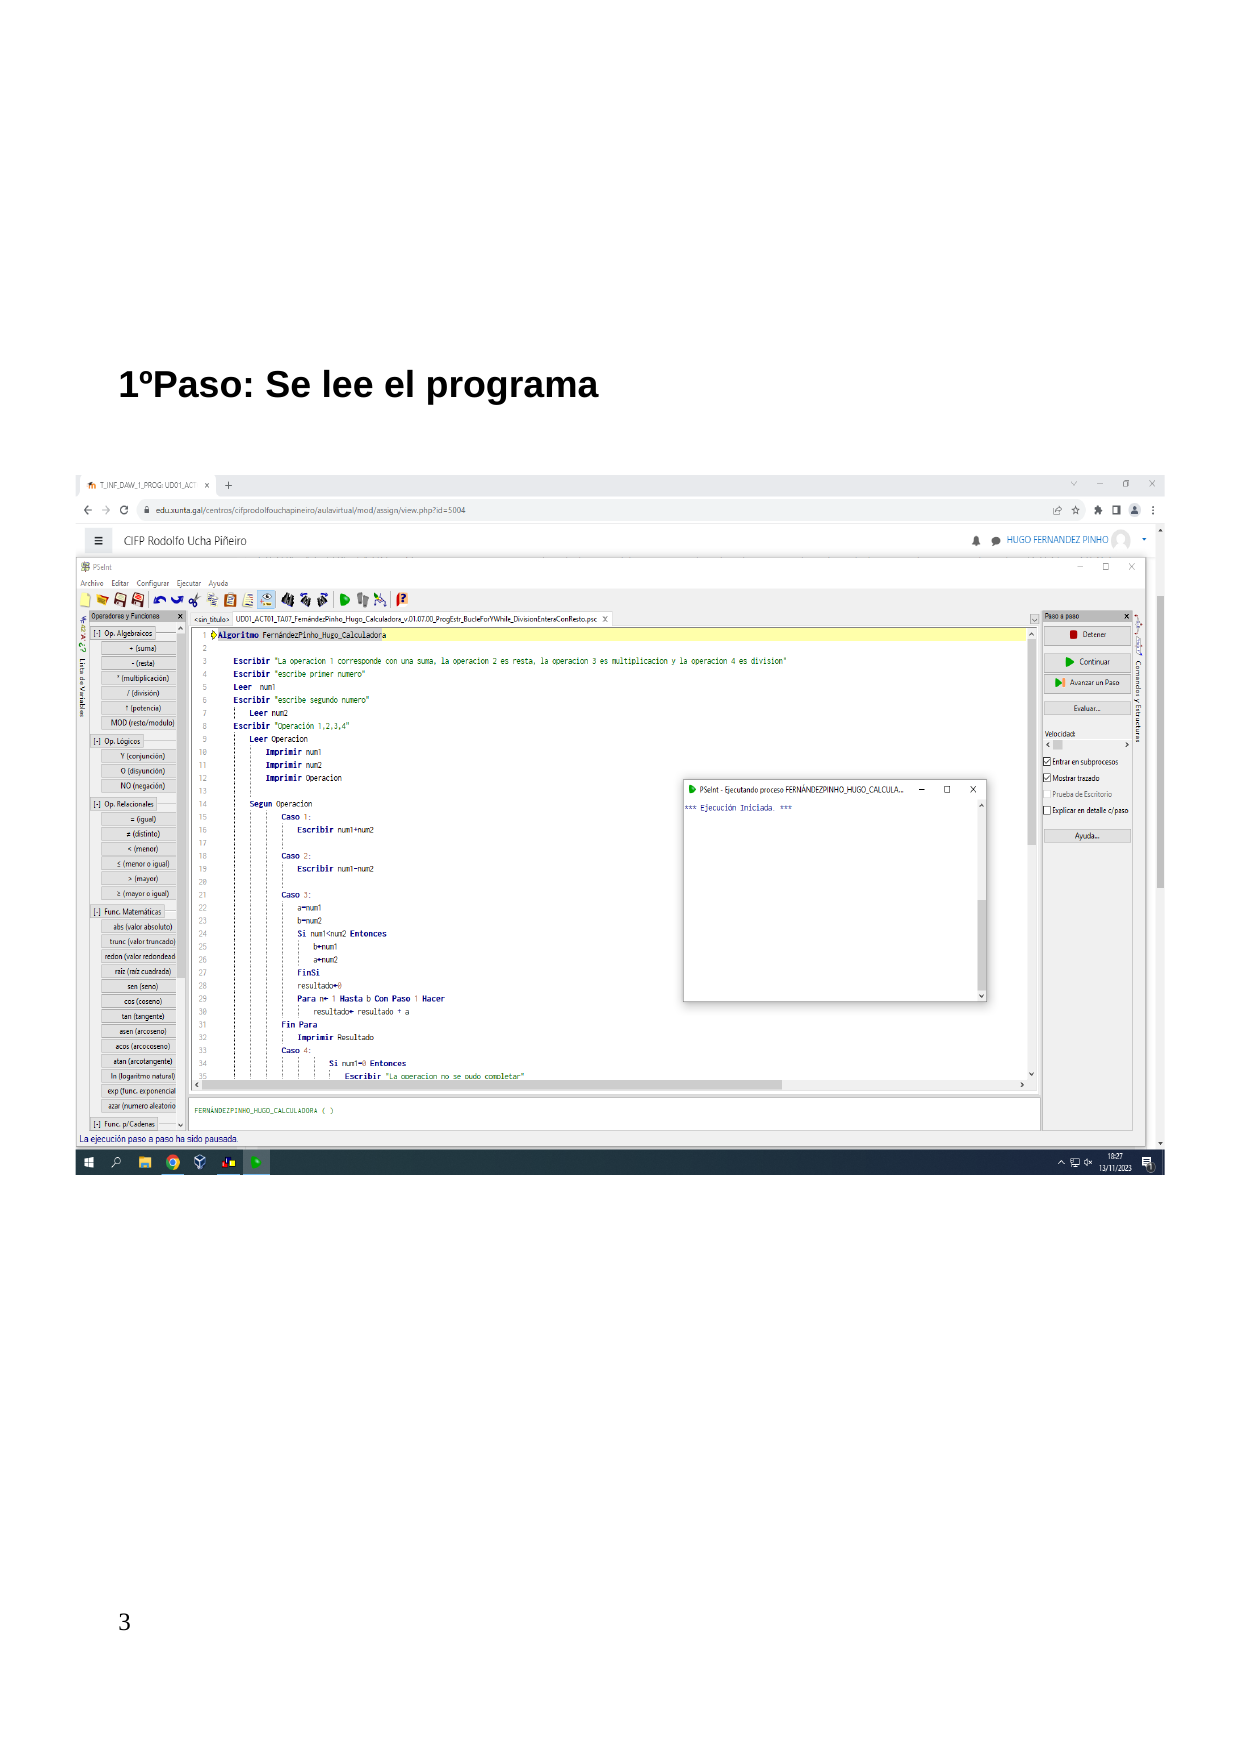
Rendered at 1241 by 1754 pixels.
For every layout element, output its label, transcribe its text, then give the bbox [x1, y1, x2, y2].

picture [75, 475, 1165, 1175]
subtitle 1ºPaso: Se lee el programa [118, 362, 1122, 405]
